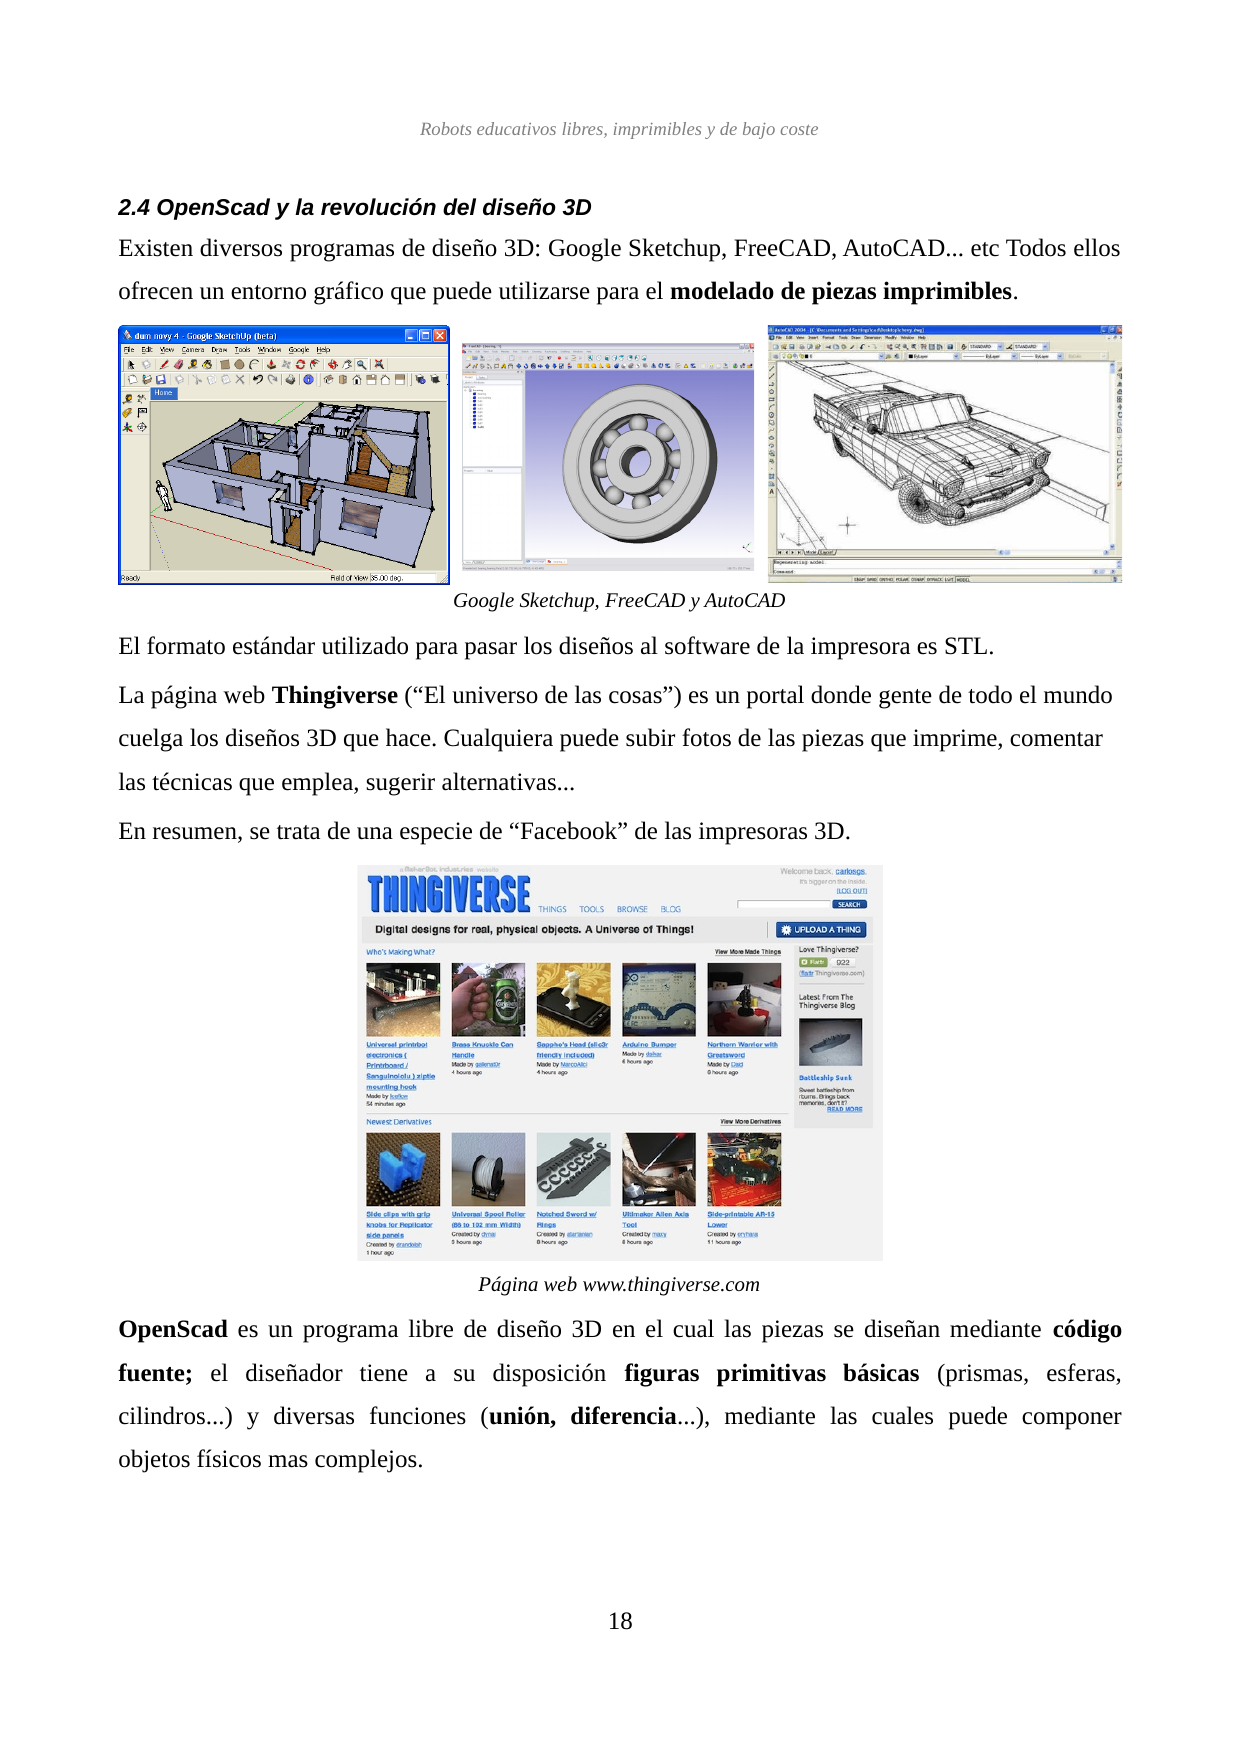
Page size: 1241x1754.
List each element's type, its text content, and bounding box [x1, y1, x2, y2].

picture [357, 865, 883, 1261]
picture [767, 325, 1123, 583]
text En resumen, se trata de una especie de “Facebook” de las impresoras 3D. [118, 816, 1122, 845]
picture [462, 343, 755, 571]
text La página web Thingiverse (“El universo de las cosas”) es un portal donde gente de todo el mundo cuelga los diseños 3D que hace. Cualquiera puede subir fotos de las piezas que imprime, comentar las técnicas que emplea, sugerir alternativas... [118, 680, 1122, 795]
text Google Sketchup, FreeCAD y AutoCAD [118, 326, 1122, 612]
text OpenScad es un programa libre de diseño 3D en el cual las piezas se diseñan mediante código fuente; el diseñador tiene a su disposición figuras primitivas básicas (prismas, esferas, cilindros...) y diversas funciones (unión, diferencia...), mediante las cuales puede componer objetos físicos mas complejos. [118, 1314, 1122, 1473]
text El formato estándar utilizado para pasar los diseños al software de la impresora es STL. [118, 631, 1122, 659]
subtitle 2.4 OpenScad y la revolución del diseño 3D [118, 194, 1122, 221]
picture [118, 325, 450, 585]
text Existen diversos programas de diseño 3D: Google Sketchup, FreeCAD, AutoCAD... etc Todos ellos ofrecen un entorno gráfico que puede utilizarse para el modelado de piezas imprimibles. [118, 233, 1122, 305]
text Página web www.thingiverse.com [118, 866, 1122, 1296]
